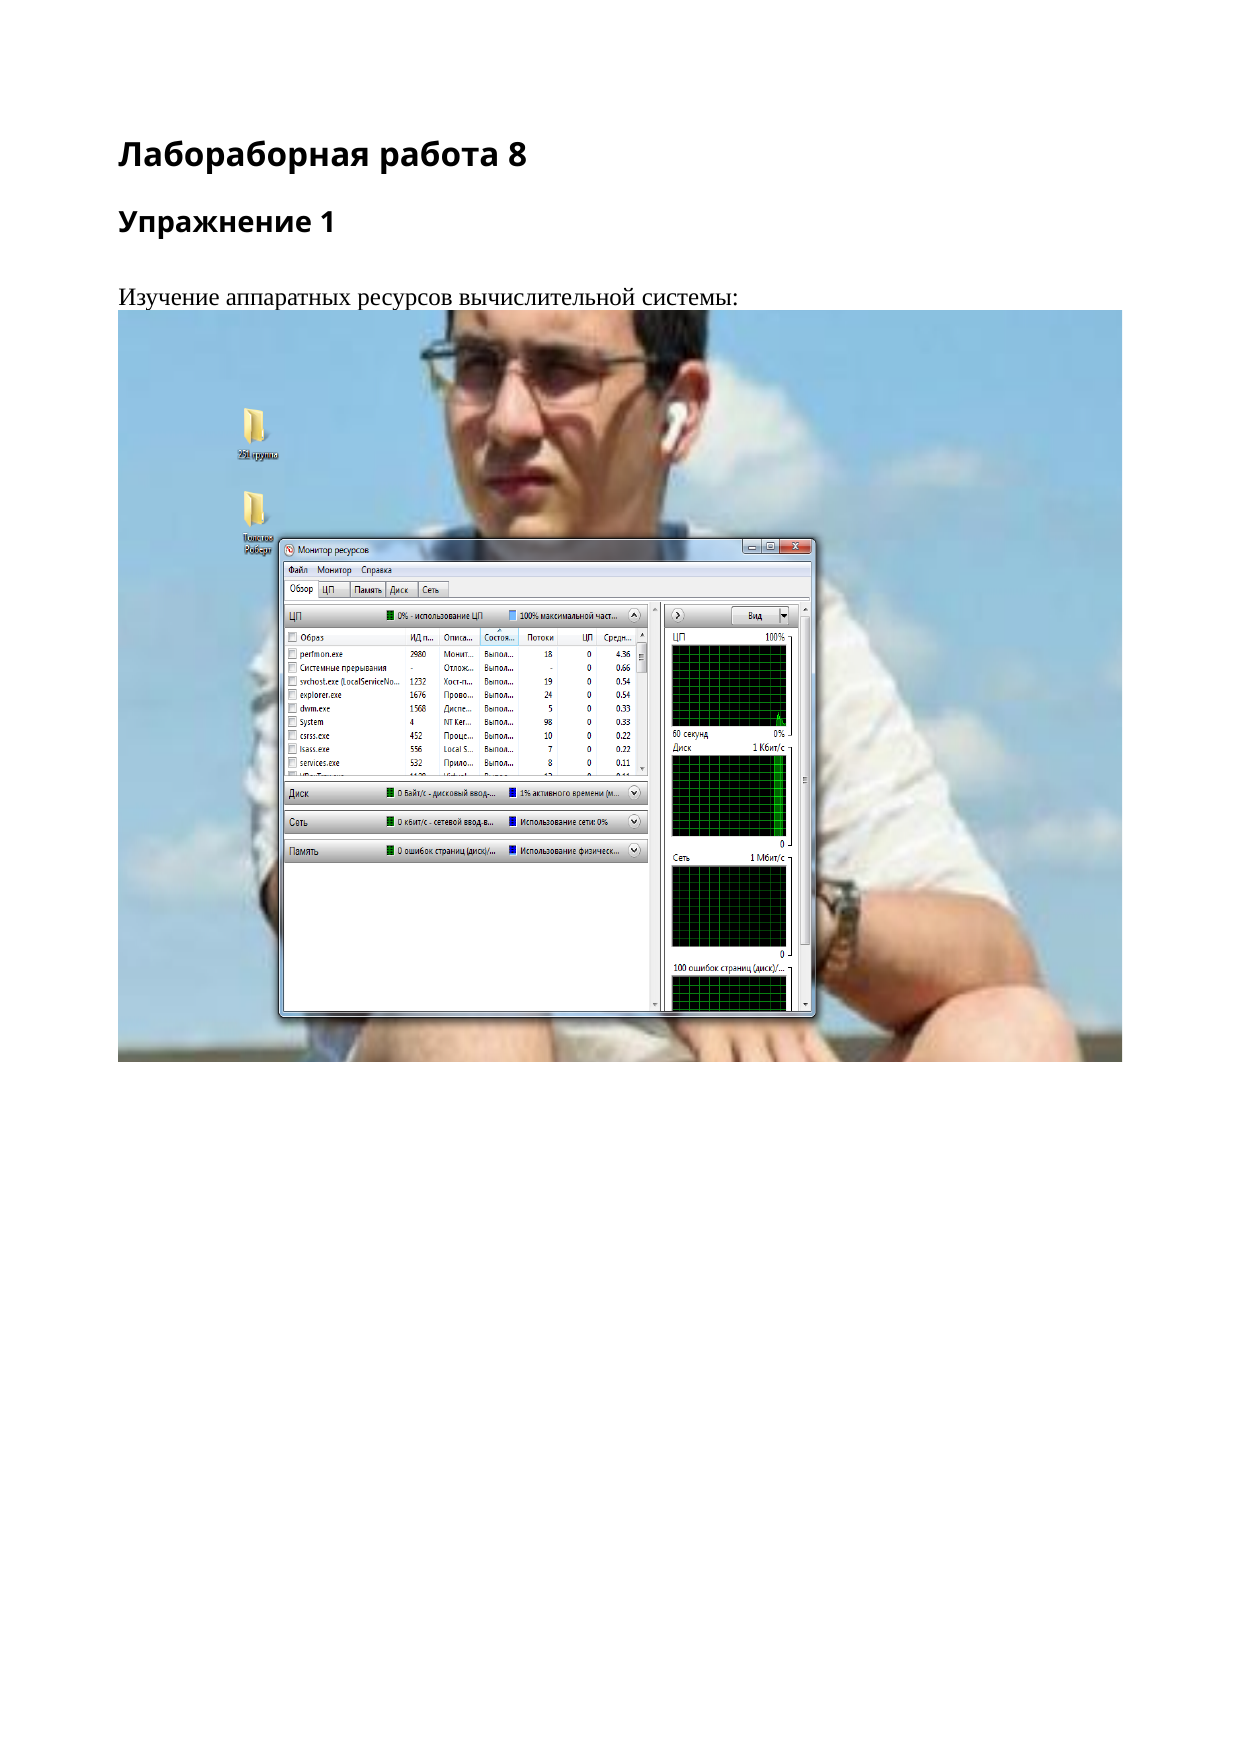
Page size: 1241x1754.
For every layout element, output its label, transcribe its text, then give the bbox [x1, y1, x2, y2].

picture [118, 310, 1123, 1062]
subtitle Упражнение 1 [118, 201, 1122, 241]
text Изучение аппаратных ресурсов вычислительной системы: [118, 282, 1122, 310]
subtitle Лабораборная работа 8 [118, 131, 1122, 176]
